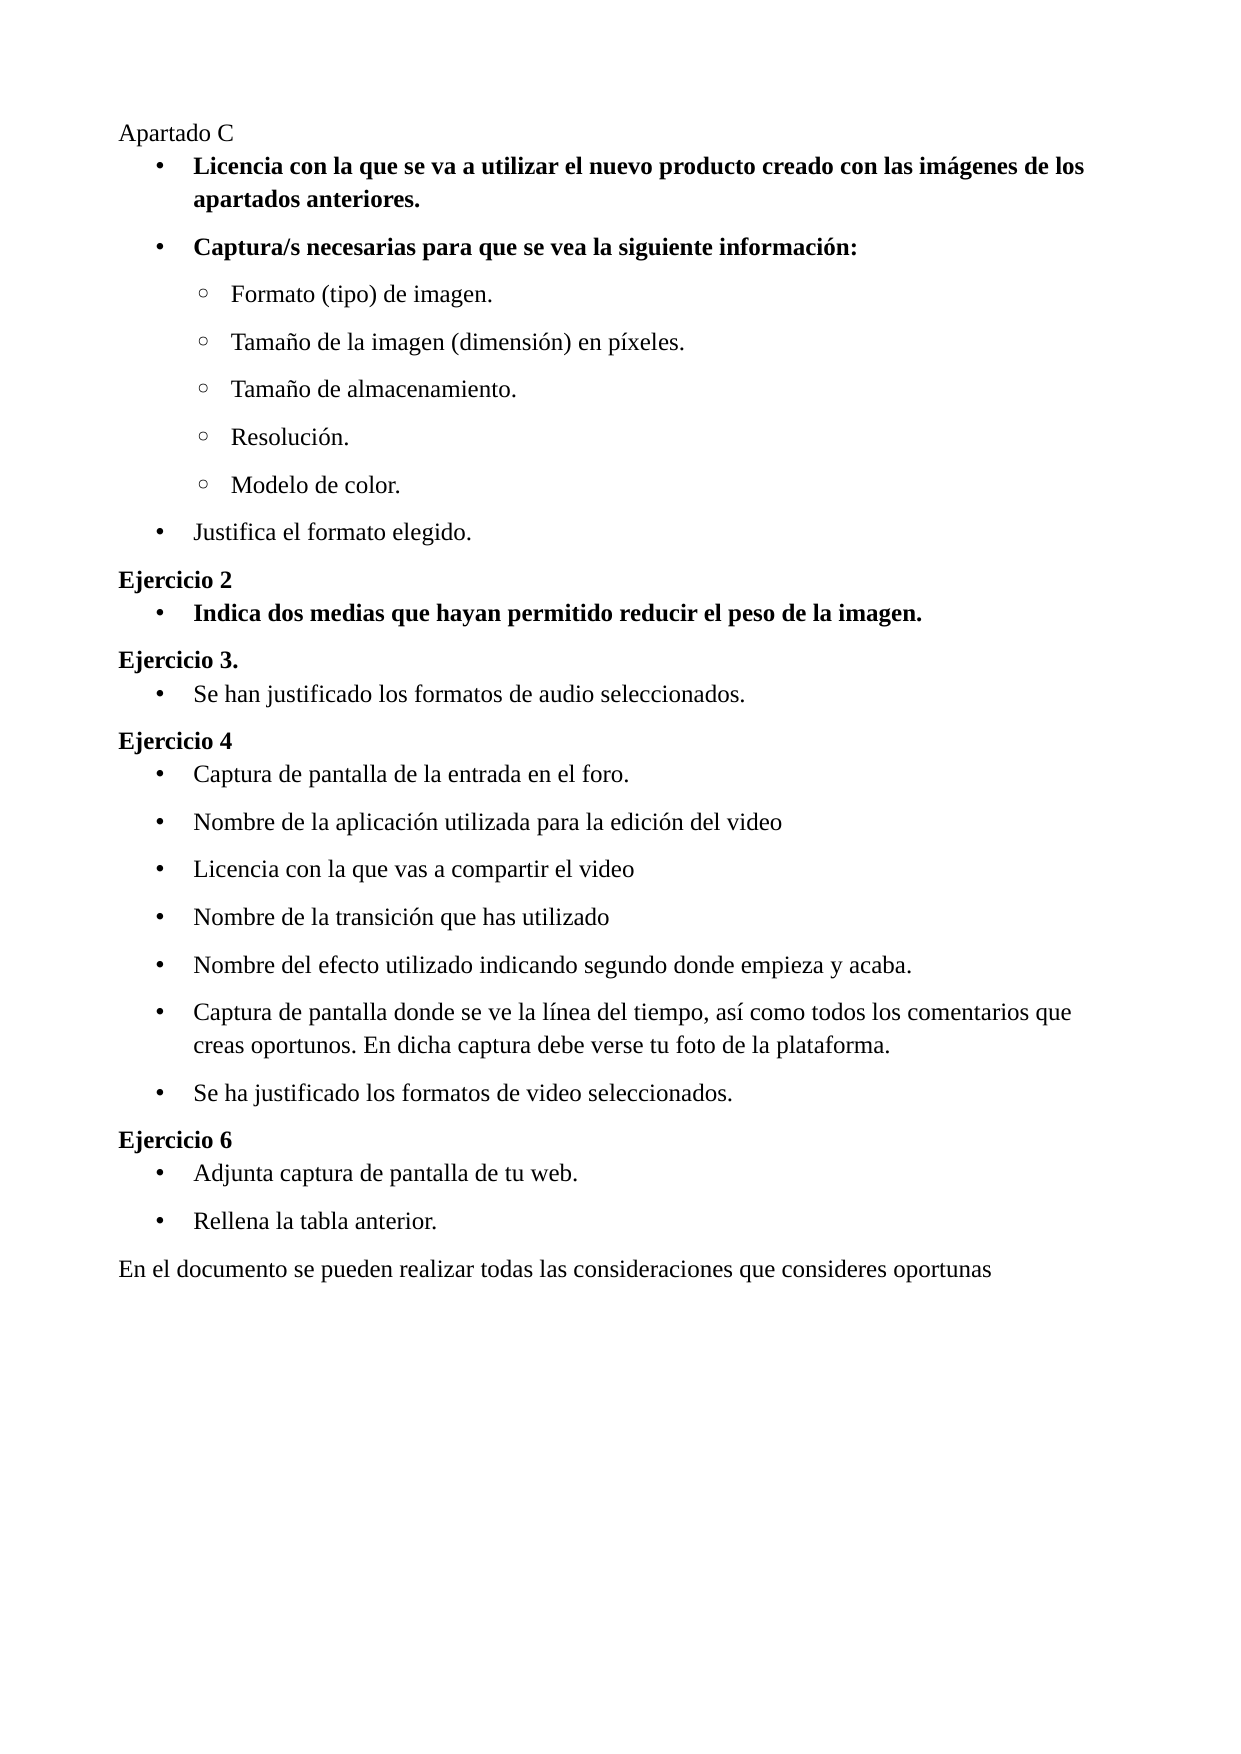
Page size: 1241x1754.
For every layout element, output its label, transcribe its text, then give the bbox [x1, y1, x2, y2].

list Rellena la tabla anterior. [156, 1206, 1122, 1235]
list Adjunta captura de pantalla de tu web. [156, 1158, 1122, 1187]
list Se han justificado los formatos de audio seleccionados. [156, 679, 1122, 707]
list Indica dos medias que hayan permitido reducir el peso de la imagen. [156, 598, 1122, 627]
list Justifica el formato elegido. [156, 517, 1122, 546]
list Captura de pantalla donde se ve la línea del tiempo, así como todos los comentarios que creas oportunos. En dicha captura debe verse tu foto de la plataforma. [156, 997, 1122, 1059]
list Licencia con la que vas a compartir el video [156, 854, 1122, 883]
list Nombre del efecto utilizado indicando segundo donde empieza y acaba. [156, 950, 1122, 978]
text Ejercicio 6 [118, 1126, 1122, 1154]
list Tamaño de almacenamiento. [193, 374, 1122, 403]
list Nombre de la transición que has utilizado [156, 902, 1122, 931]
text Ejercicio 4 [118, 726, 1122, 755]
text Apartado C [118, 118, 1122, 147]
text Ejercicio 3. [118, 646, 1122, 674]
text En el documento se pueden realizar todas las consideraciones que consideres oportunas [118, 1254, 1122, 1282]
list Captura/s necesarias para que se vea la siguiente información: [156, 232, 1122, 261]
list Nombre de la aplicación utilizada para la edición del video [156, 807, 1122, 836]
text Ejercicio 2 [118, 565, 1122, 594]
list Formato (tipo) de imagen. [193, 279, 1122, 308]
list Licencia con la que se va a utilizar el nuevo producto creado con las imágenes de los apartados anteriores. [156, 151, 1122, 213]
list Captura de pantalla de la entrada en el foro. [156, 759, 1122, 788]
list Tamaño de la imagen (dimensión) en píxeles. [193, 327, 1122, 356]
list Modelo de color. [193, 470, 1122, 498]
list Resolución. [193, 422, 1122, 451]
list Se ha justificado los formatos de video seleccionados. [156, 1078, 1122, 1107]
